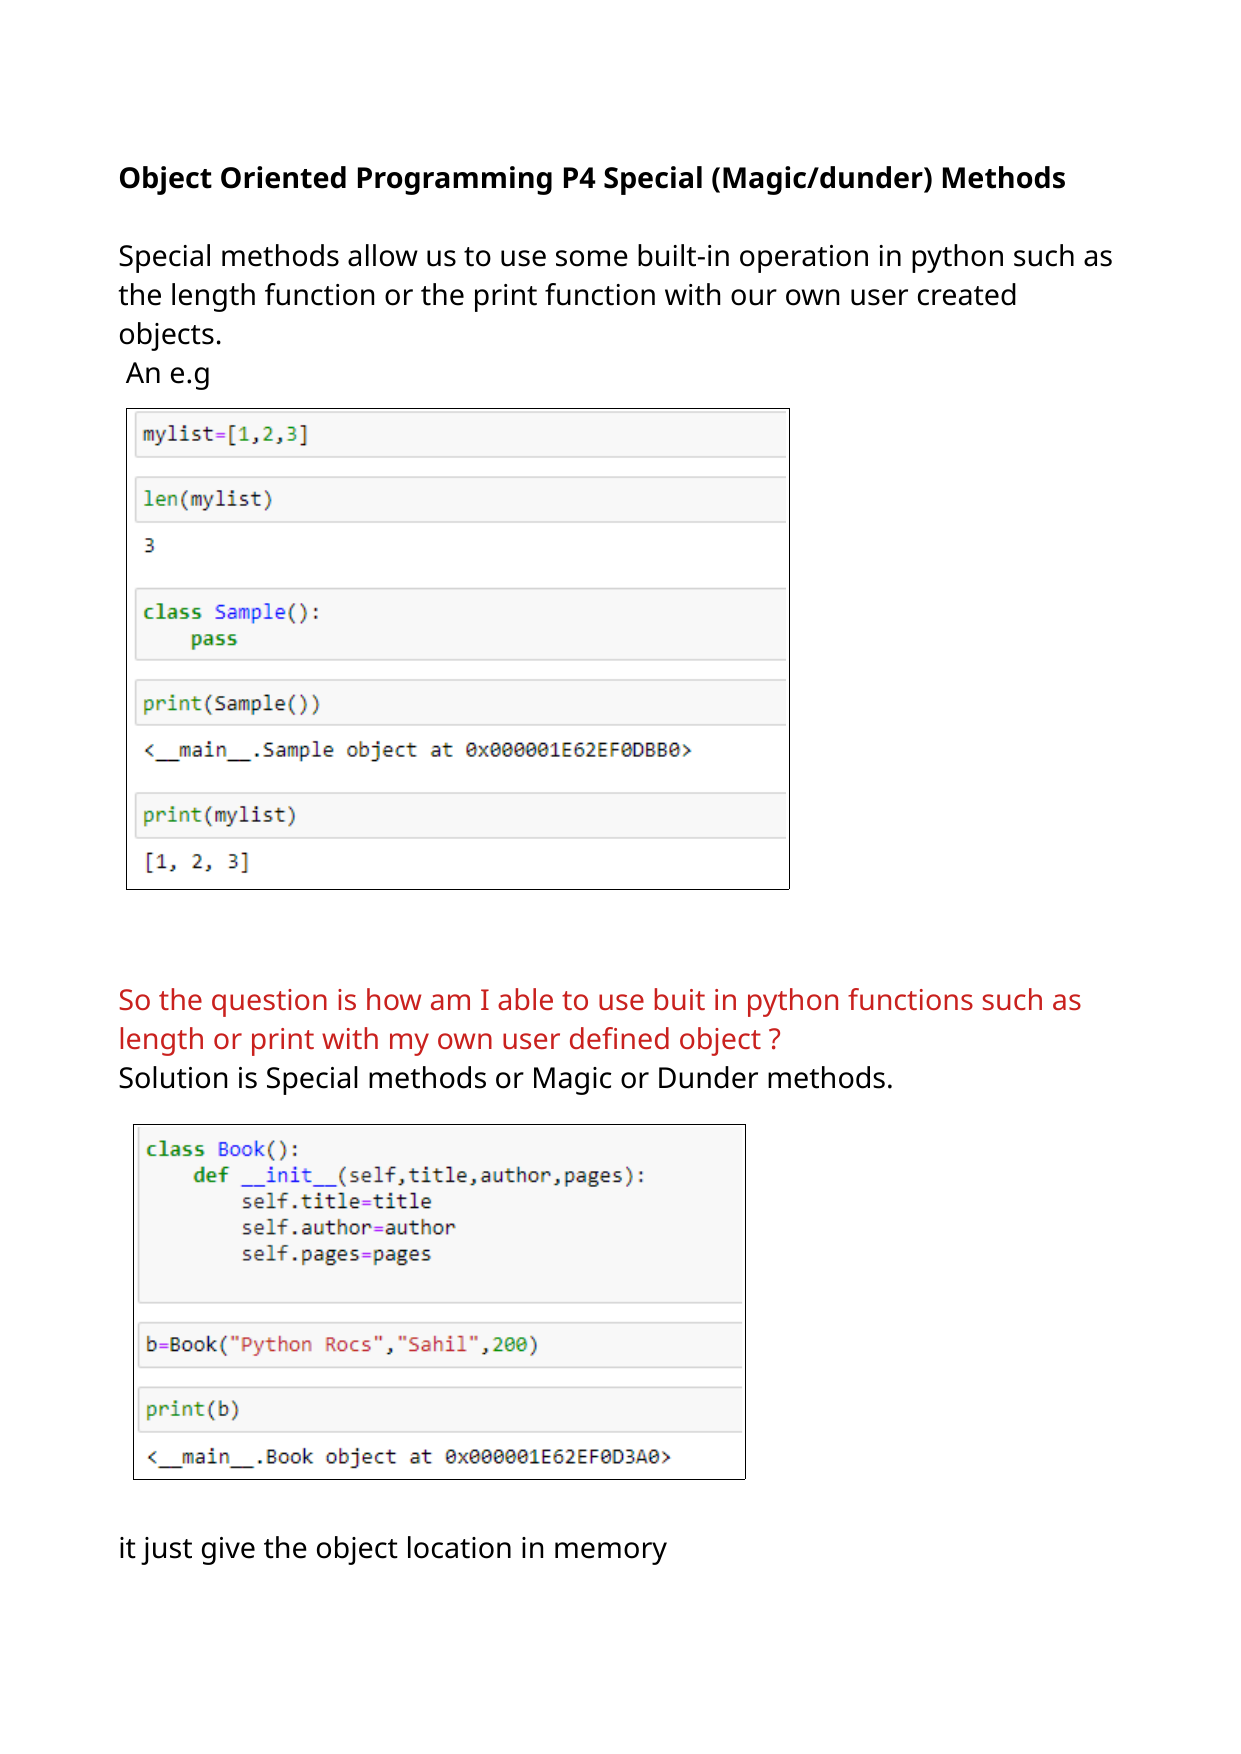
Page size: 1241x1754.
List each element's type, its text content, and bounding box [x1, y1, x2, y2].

text it just give the object location in memory [118, 1528, 1122, 1567]
picture [129, 411, 786, 887]
text Object Oriented Programming P4 Special (Magic/dunder) Methods [118, 157, 1122, 196]
text So the question is how am I able to use buit in python functions such as length or print with my own user defined object ? [118, 980, 1122, 1058]
text Special methods allow us to use some built-in operation in python such as the length function or the print function with our own user created objects. [118, 236, 1122, 353]
text Solution is Special methods or Magic or Dunder methods. [118, 1058, 1122, 1097]
text An e.g [118, 353, 1122, 392]
picture [135, 1127, 743, 1476]
